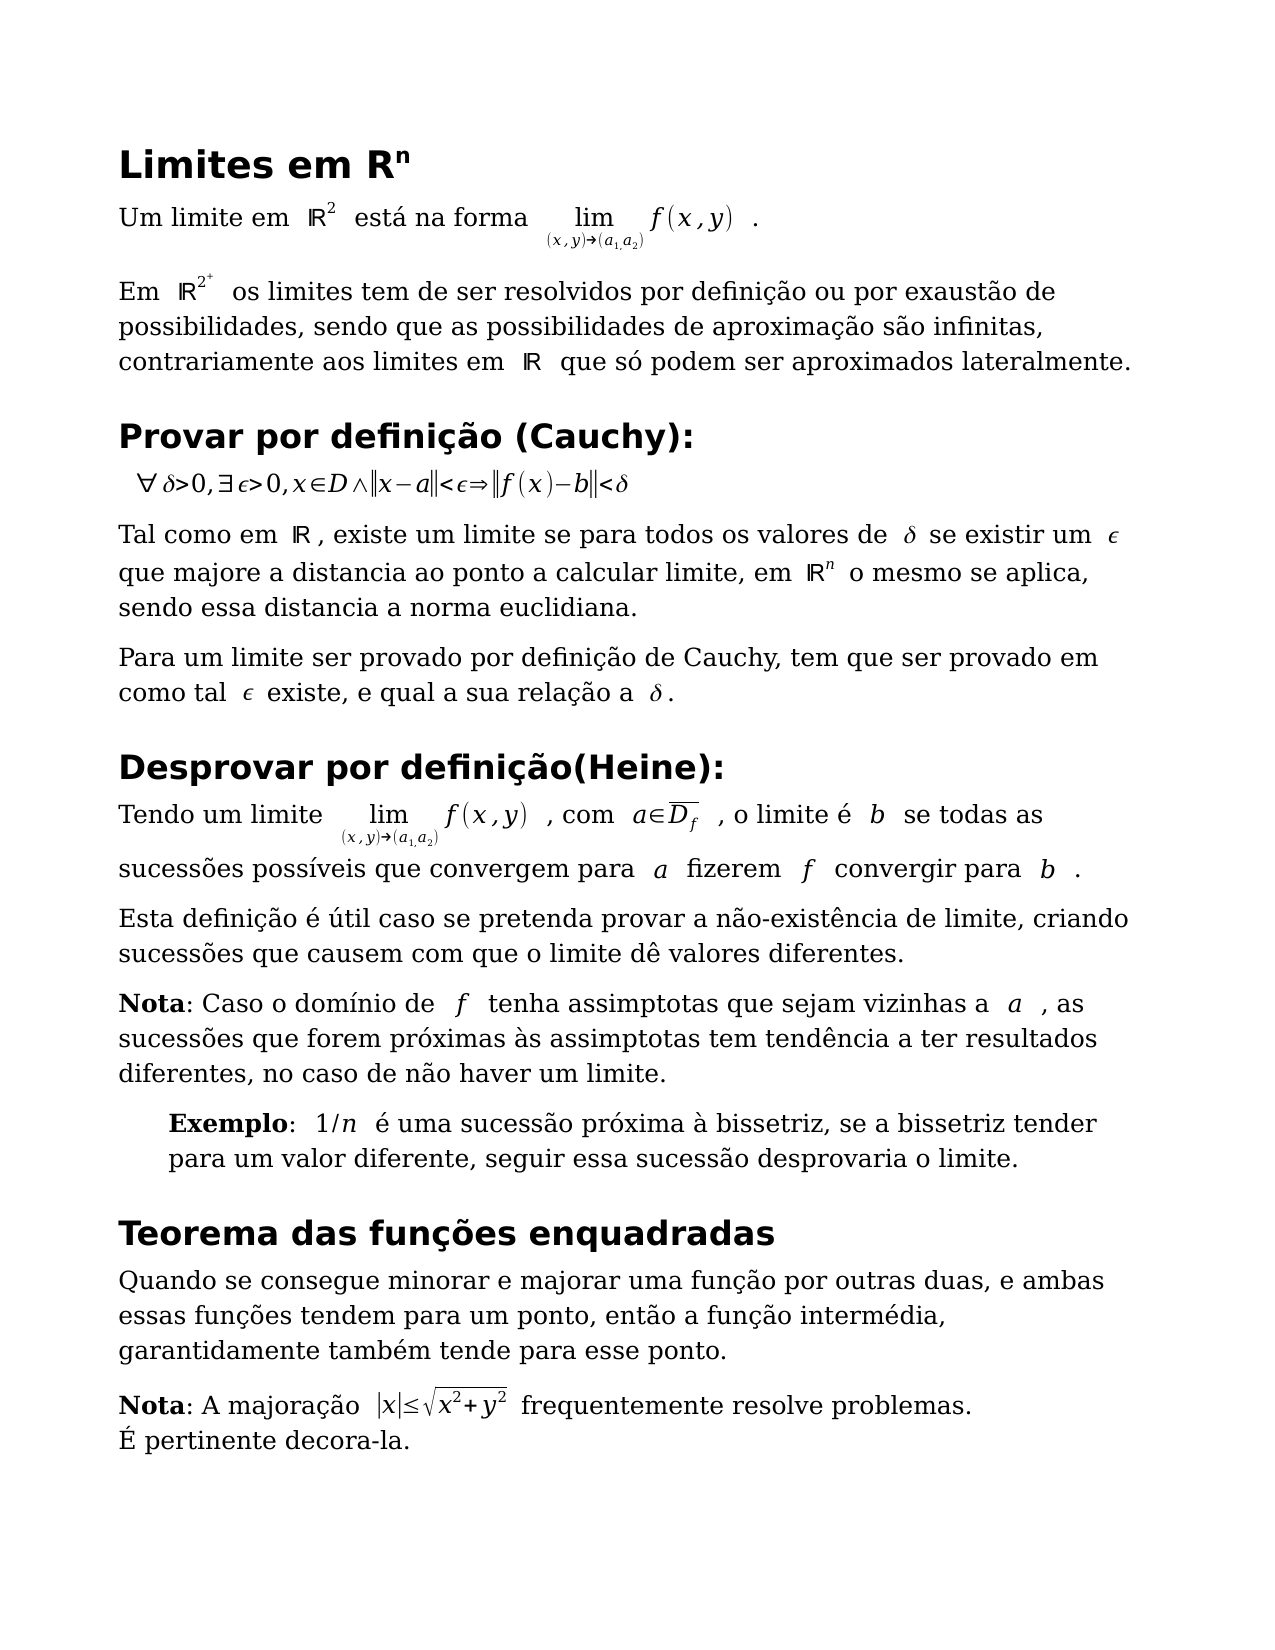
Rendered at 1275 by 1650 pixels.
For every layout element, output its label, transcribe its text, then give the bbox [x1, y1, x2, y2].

text Tendo um limite, com, o limite ése todas as sucessões possíveis que convergem parafizeremconvergir para. [118, 800, 1157, 884]
subtitle Teorema das funções enquadradas [118, 1214, 1157, 1253]
subtitle Limites em Rn [118, 143, 1157, 187]
subtitle Provar por definição (Cauchy): [118, 418, 1157, 457]
text Quando se consegue minorar e majorar uma função por outras duas, e ambas essas funções tendem para um ponto, então a função intermédia, garantidamente também tende para esse ponto. [118, 1266, 1157, 1365]
text Nota: Caso o domínio detenha assimptotas que sejam vizinhas a, as sucessões que forem próximas às assimptotas tem tendência a ter resultados diferentes, no caso de não haver um limite. [118, 989, 1157, 1088]
text Emos limites tem de ser resolvidos por definição ou por exaustão de possibilidades, sendo que as possibilidades de aproximação são infinitas, contrariamente aos limites emque só podem ser aproximados lateralmente. [118, 272, 1157, 376]
text Para um limite ser provado por definição de Cauchy, tem que ser provado em como tal existe, e qual a sua relação a . [118, 643, 1157, 707]
text Exemplo:é uma sucessão próxima à bissetriz, se a bissetriz tender para um valor diferente, seguir essa sucessão desprovaria o limite. [168, 1109, 1157, 1173]
subtitle Desprovar por definição(Heine): [118, 748, 1157, 787]
text Esta definição é útil caso se pretenda provar a não-existência de limite, criando sucessões que causem com que o limite dê valores diferentes. [118, 904, 1157, 968]
text Tal como em , existe um limite se para todos os valores de se existir um que majore a distancia ao ponto a calcular limite, em o mesmo se aplica, sendo essa distancia a norma euclidiana. [118, 520, 1157, 623]
text Um limite emestá na forma. [118, 200, 1157, 252]
text Nota: A majoração frequentemente resolve problemas. É pertinente decora-la. [118, 1385, 1157, 1455]
